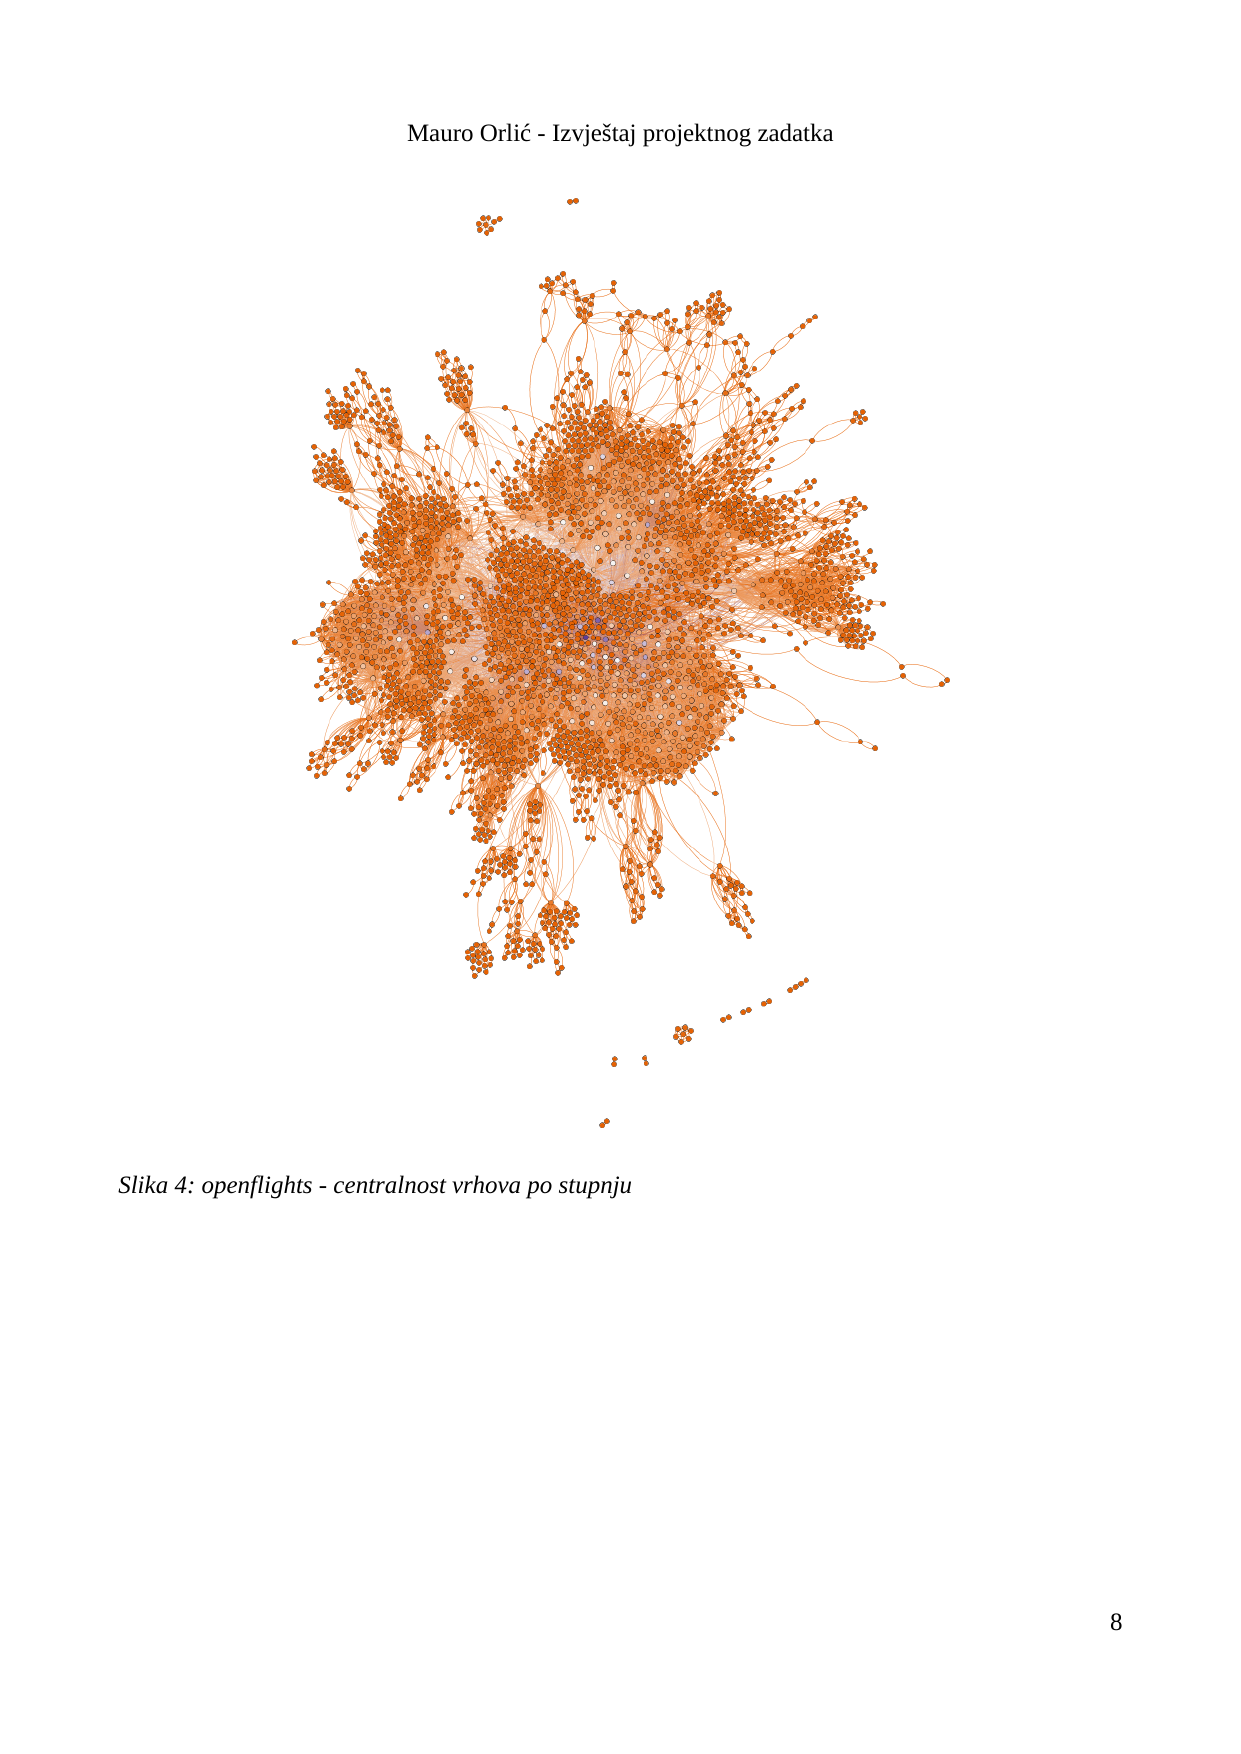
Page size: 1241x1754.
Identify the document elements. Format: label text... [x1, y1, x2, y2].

text Slika 4: openflights - centralnost vrhova po stupnju [118, 1165, 1122, 1198]
picture [118, 160, 1123, 1165]
